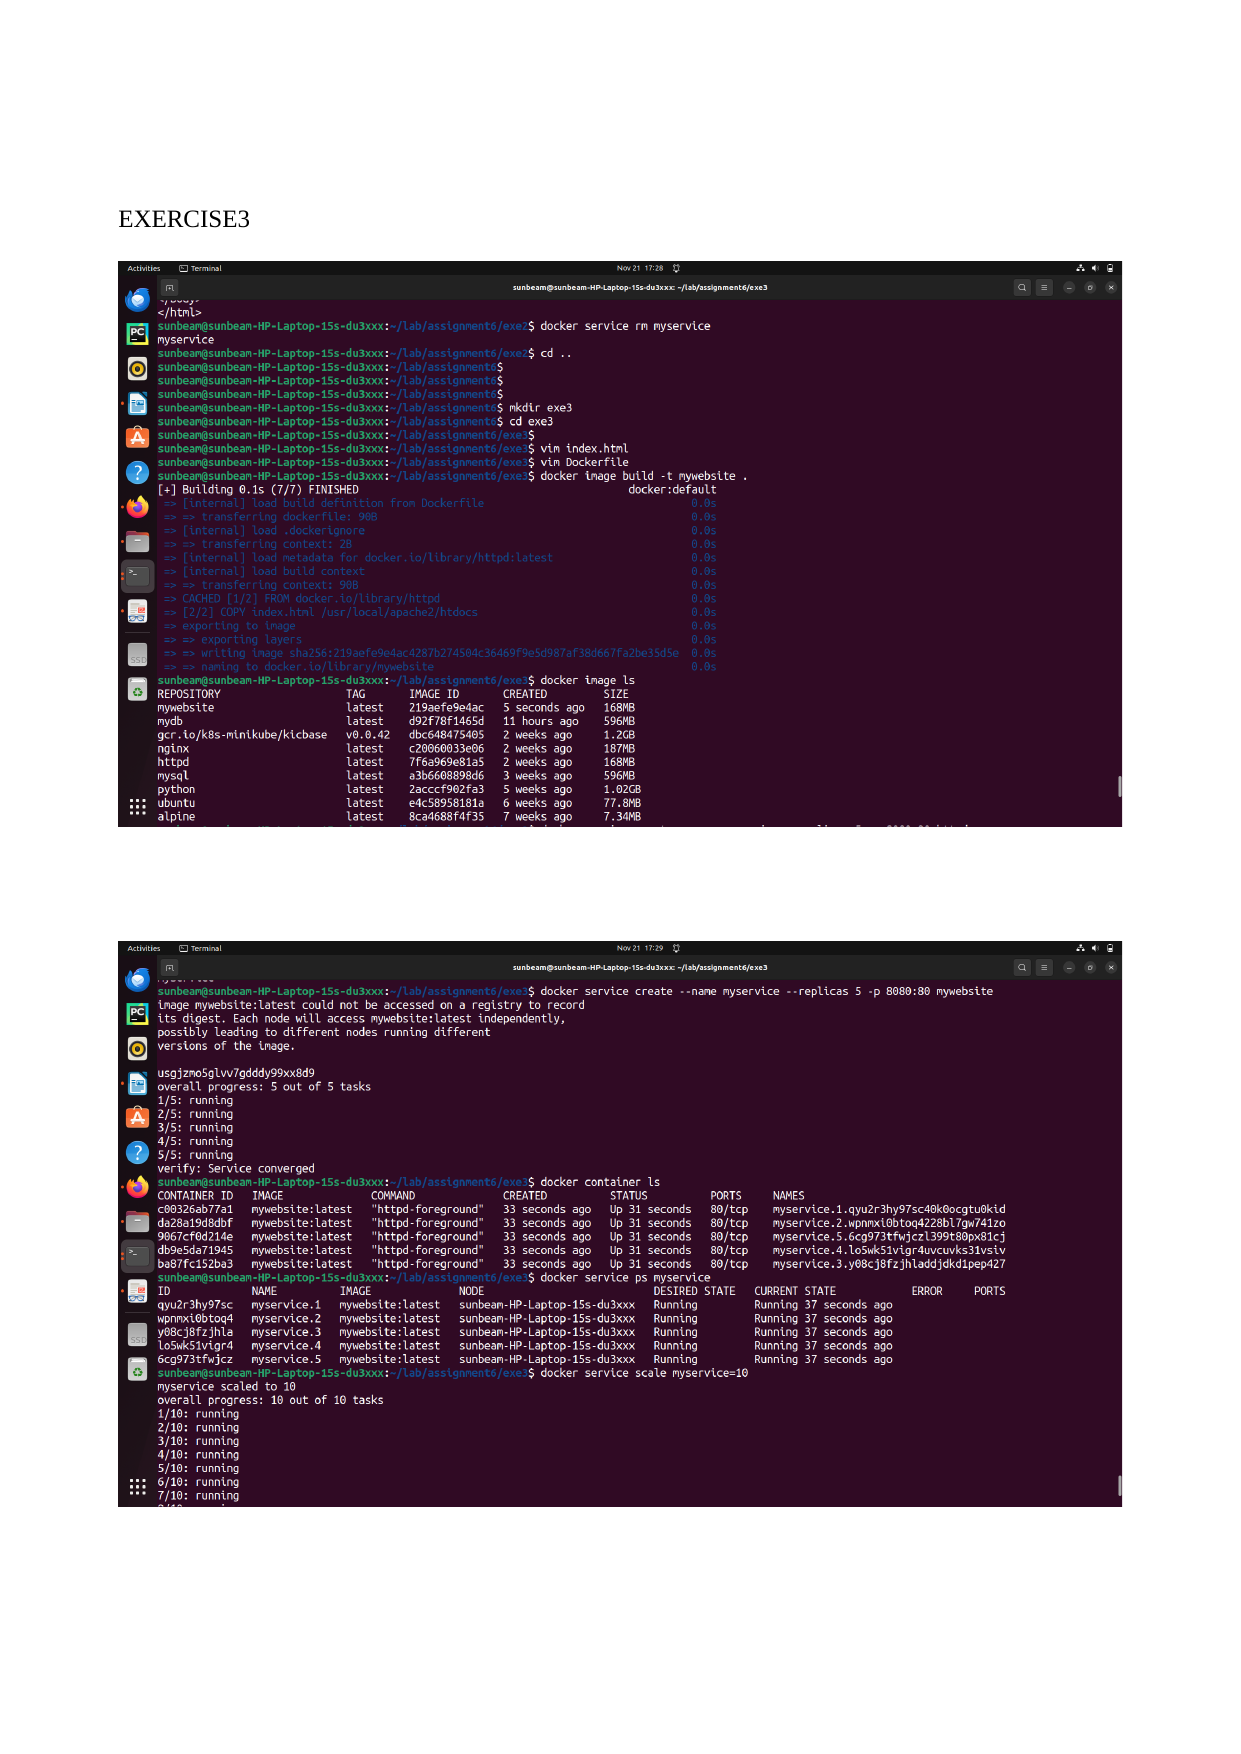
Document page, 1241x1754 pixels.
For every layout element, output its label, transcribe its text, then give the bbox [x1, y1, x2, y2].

picture [118, 261, 1123, 827]
picture [118, 941, 1123, 1507]
text EXERCISE3 [118, 204, 1122, 233]
